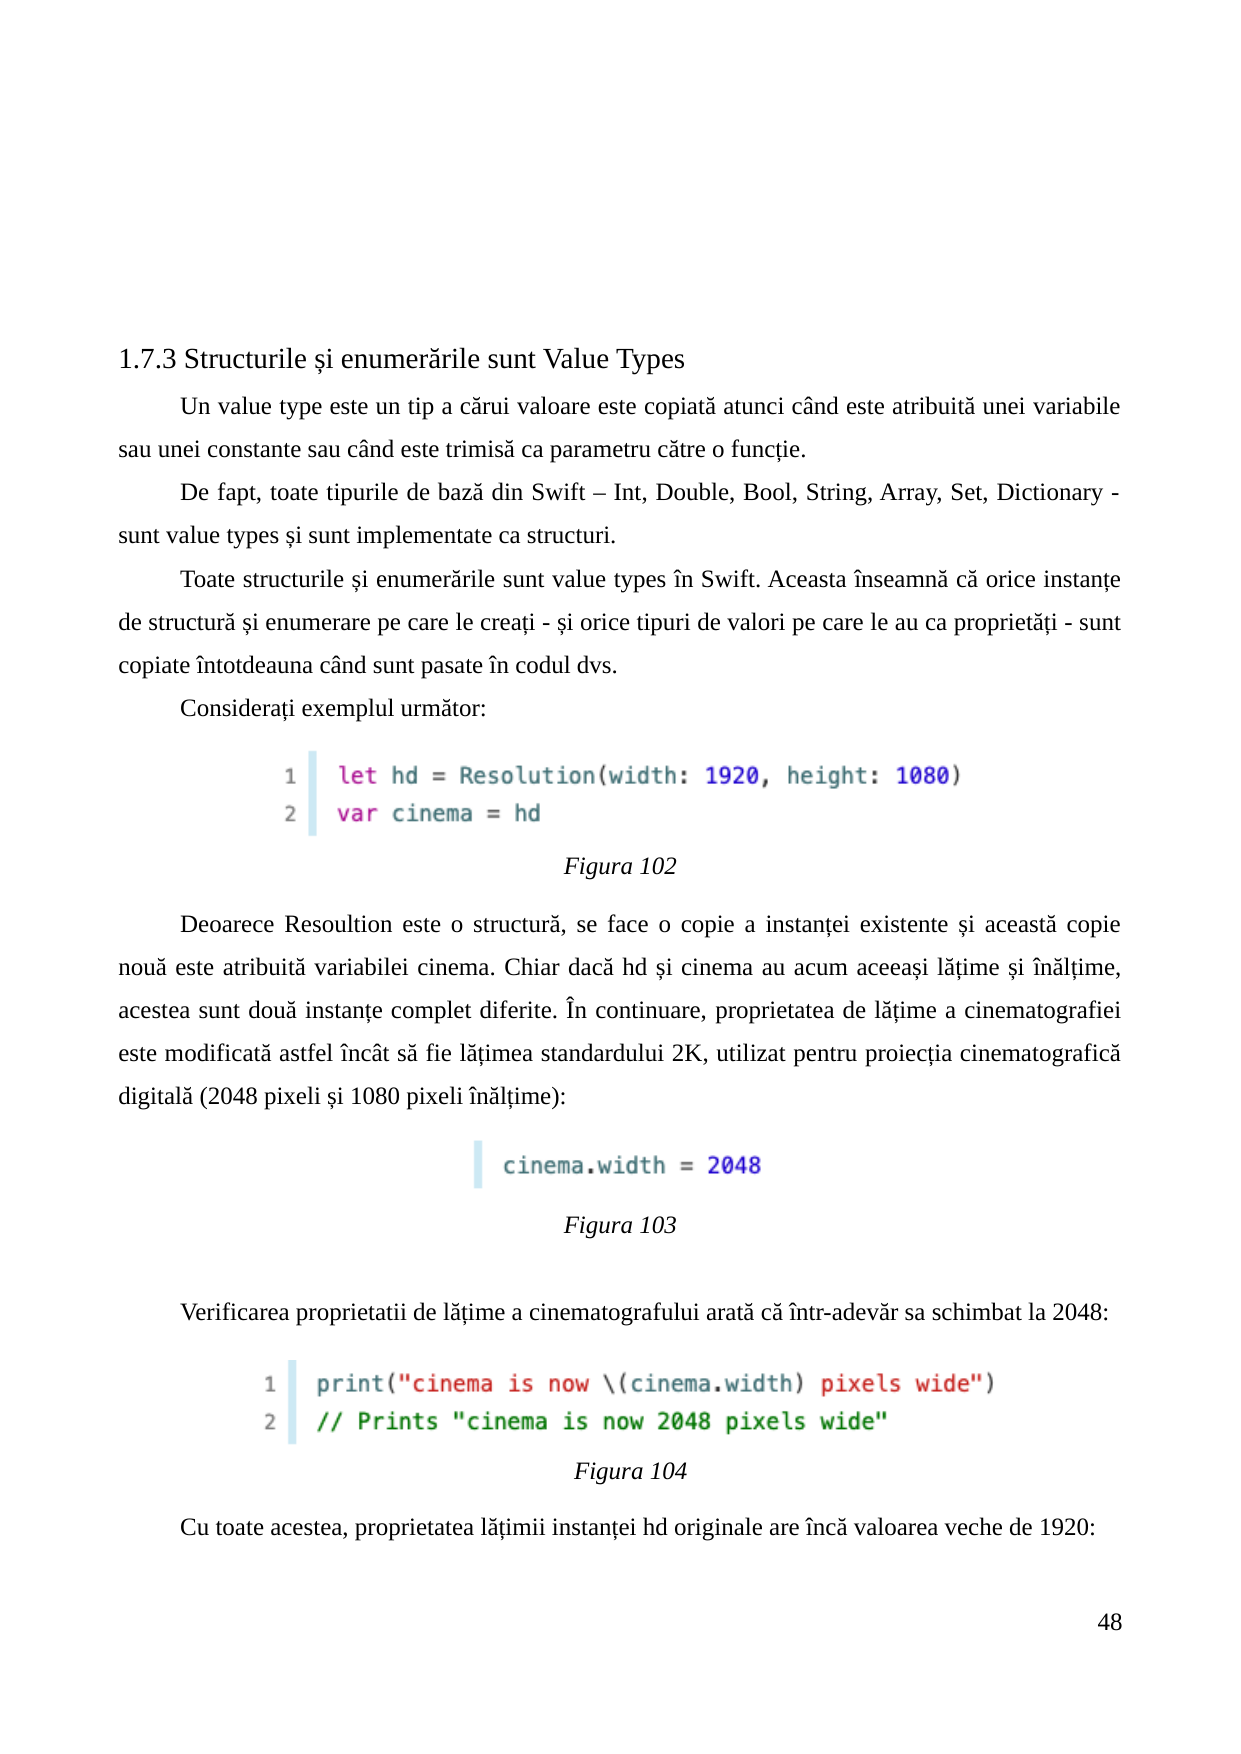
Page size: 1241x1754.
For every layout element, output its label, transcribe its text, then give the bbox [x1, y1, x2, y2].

text Cu toate acestea, proprietatea lățimii instanței hd originale are încă valoarea veche de 1920: [118, 1512, 1122, 1541]
text Figura 104 [261, 1451, 1000, 1484]
text Toate structurile și enumerările sunt value types în Swift. Aceasta înseamnă că orice instanțe de structură și enumerare pe care le creați - și orice tipuri de valori pe care le au ca proprietăți - sunt copiate întotdeauna când sunt pasate în codul dvs. [118, 564, 1122, 679]
text Figura 102 [271, 846, 969, 880]
text Considerați exemplul următor: [118, 693, 1122, 722]
picture [261, 1360, 1001, 1451]
picture [271, 748, 970, 846]
subtitle 1.7.3 Structurile și enumerările sunt Value Types [118, 341, 1122, 374]
text Verificarea proprietatii de lățime a cinematografului arată că într-adevăr sa schimbat la 2048: [118, 1297, 1122, 1326]
text De fapt, toate tipurile de bază din Swift – Int, Double, Bool, String, Array, Set, Dictionary - sunt value types și sunt implementate ca structuri. [118, 477, 1122, 549]
text Figura 103 [463, 1205, 777, 1239]
text Un value type este un tip a cărui valoare este copiată atunci când este atribuită unei variabile sau unei constante sau când este trimisă ca parametru către o funcție. [118, 391, 1122, 463]
text Deoarece Resoultion este o structură, se face o copie a instanței existente și această copie nouă este atribuită variabilei cinema. Chiar dacă hd și cinema au acum aceeași lățime și înălțime, acestea sunt două instanțe complet diferite. În continuare, proprietatea de lățime a cinematografiei este modificată astfel încât să fie lățimea standardului 2K, utilizat pentru proiecția cinematografică digitală (2048 pixeli și 1080 pixeli înălțime): [118, 909, 1122, 1110]
picture [463, 1137, 777, 1205]
